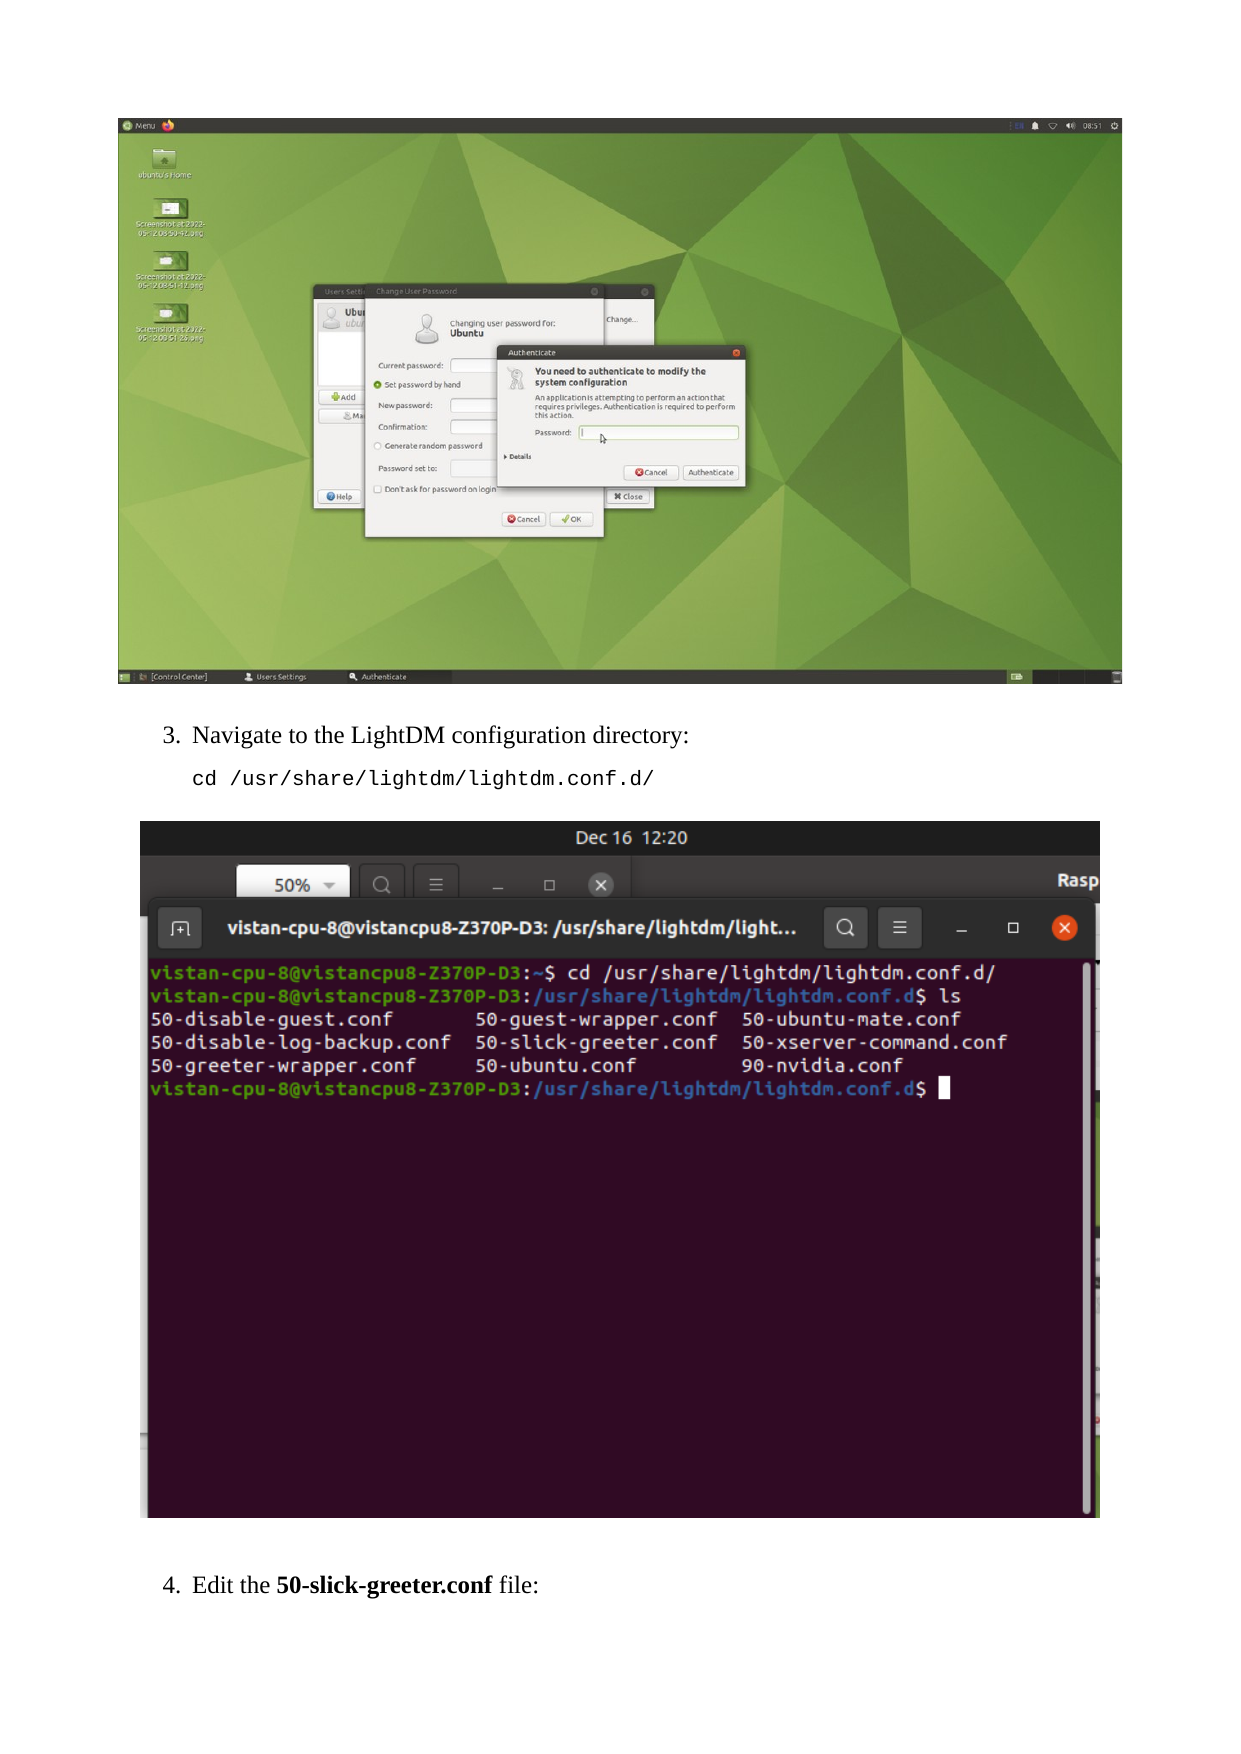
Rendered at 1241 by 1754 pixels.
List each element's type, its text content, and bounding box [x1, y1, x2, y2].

list cd /usr/share/lightdm/lightdm.conf.d/ [162, 768, 1122, 792]
list Edit the 50-slick-greeter.conf file: [162, 1570, 1122, 1599]
picture [140, 821, 1100, 1518]
list Navigate to the LightDM configuration directory: [162, 721, 1122, 749]
picture [118, 118, 1123, 684]
